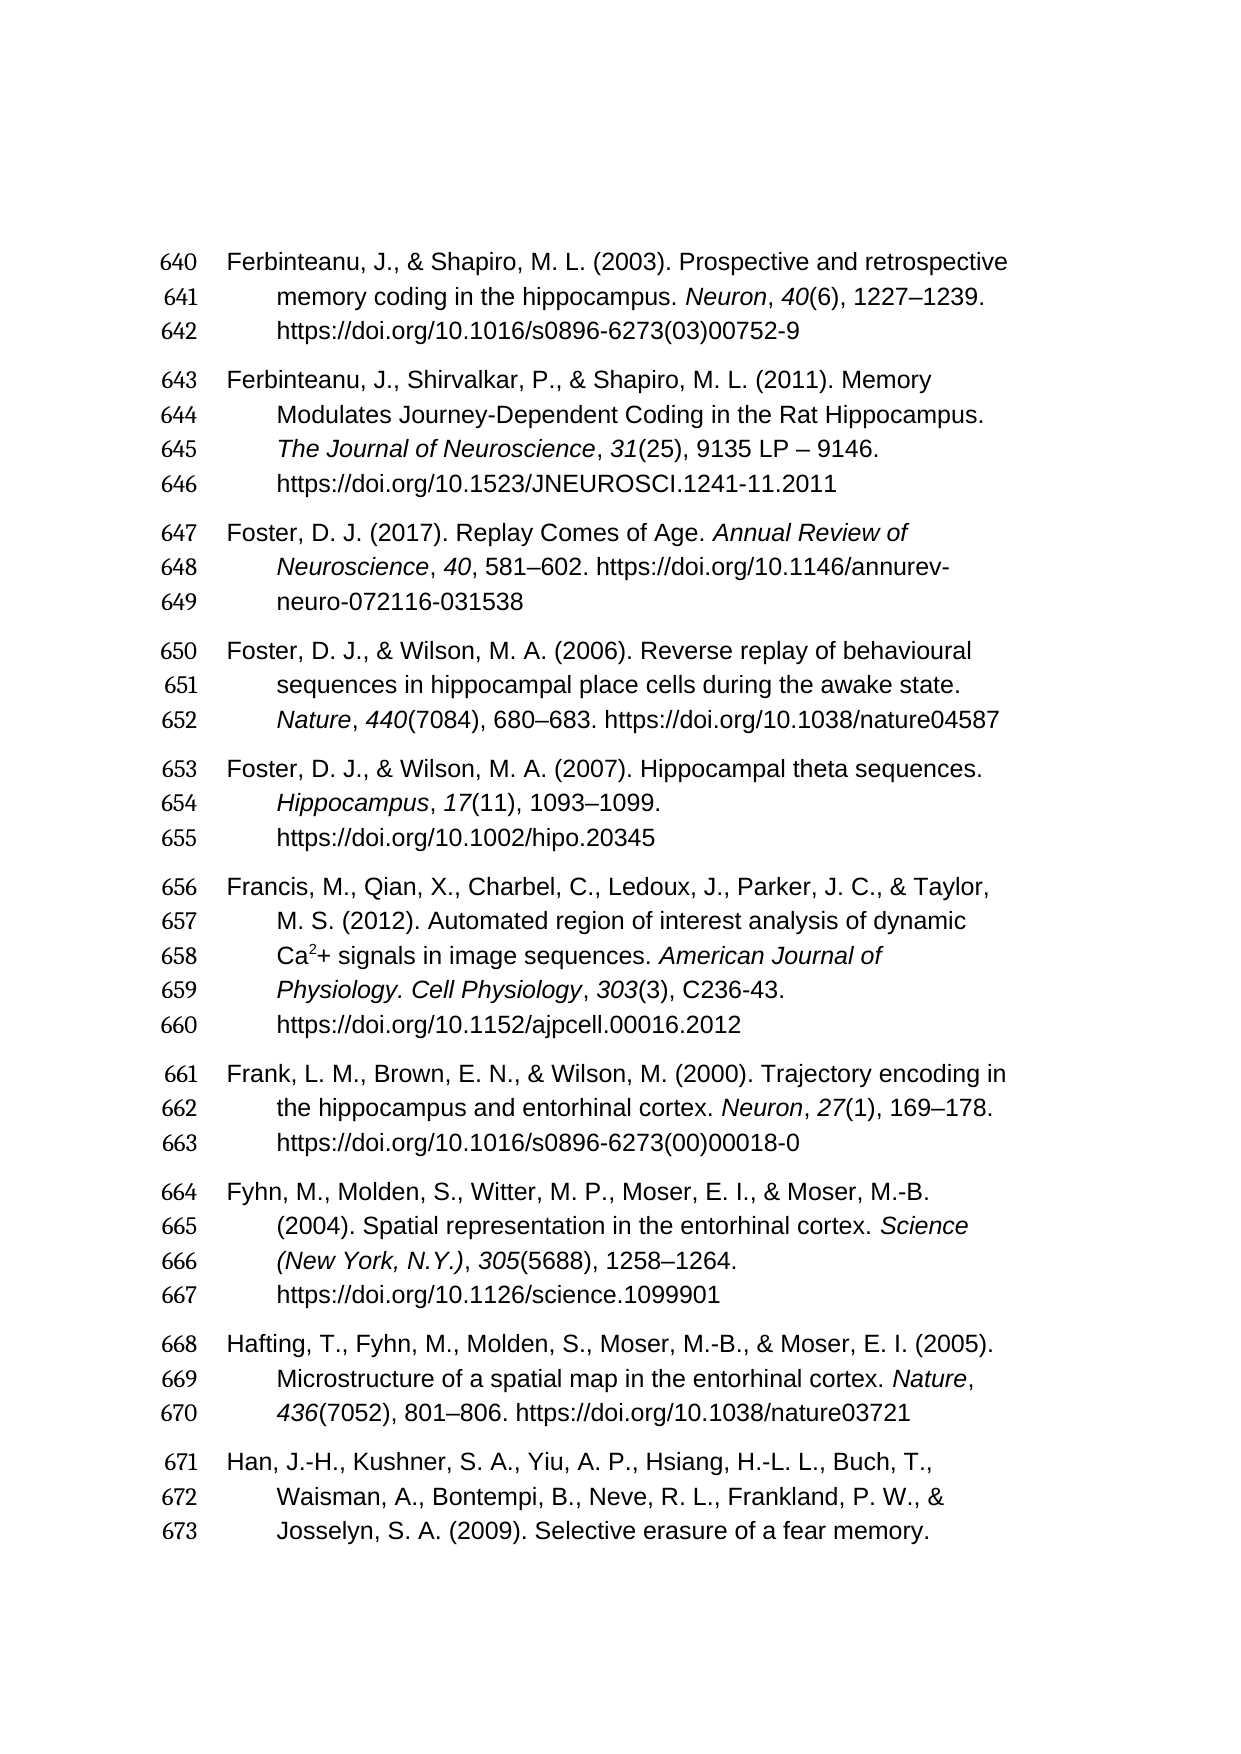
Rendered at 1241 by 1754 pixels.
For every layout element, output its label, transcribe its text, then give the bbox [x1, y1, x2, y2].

text Han, J.-H., Kushner, S. A., Yiu, A. P., Hsiang, H.-L. L., Buch, T., Waisman, A., Bontempi, B., Neve, R. L., Frankland, P. W., & Josselyn, S. A. (2009). Selective erasure of a fear memory. [226, 1447, 1014, 1545]
text Fyhn, M., Molden, S., Witter, M. P., Moser, E. I., & Moser, M.-B. (2004). Spatial representation in the entorhinal cortex. Science (New York, N.Y.), 305(5688), 1258–1264. https://doi.org/10.1126/science.1099901 [226, 1177, 1014, 1309]
text Foster, D. J. (2017). Replay Comes of Age. Annual Review of Neuroscience, 40, 581–602. https://doi.org/10.1146/annurev-neuro-072116-031538 [226, 518, 1014, 615]
text Ferbinteanu, J., Shirvalkar, P., & Shapiro, M. L. (2011). Memory Modulates Journey-Dependent Coding in the Rat Hippocampus. The Journal of Neuroscience, 31(25), 9135 LP – 9146. https://doi.org/10.1523/JNEUROSCI.1241-11.2011 [226, 365, 1014, 497]
text Ferbinteanu, J., & Shapiro, M. L. (2003). Prospective and retrospective memory coding in the hippocampus. Neuron, 40(6), 1227–1239. https://doi.org/10.1016/s0896-6273(03)00752-9 [226, 247, 1014, 345]
text Francis, M., Qian, X., Charbel, C., Ledoux, J., Parker, J. C., & Taylor, M. S. (2012). Automated region of interest analysis of dynamic Ca2+ signals in image sequences. American Journal of Physiology. Cell Physiology, 303(3), C236-43. https://doi.org/10.1152/ajpcell.00016.2012 [226, 872, 1014, 1038]
text Foster, D. J., & Wilson, M. A. (2006). Reverse replay of behavioural sequences in hippocampal place cells during the awake state. Nature, 440(7084), 680–683. https://doi.org/10.1038/nature04587 [226, 636, 1014, 733]
text Frank, L. M., Brown, E. N., & Wilson, M. (2000). Trajectory encoding in the hippocampus and entorhinal cortex. Neuron, 27(1), 169–178. https://doi.org/10.1016/s0896-6273(00)00018-0 [226, 1059, 1014, 1156]
text Hafting, T., Fyhn, M., Molden, S., Moser, M.-B., & Moser, E. I. (2005). Microstructure of a spatial map in the entorhinal cortex. Nature, 436(7052), 801–806. https://doi.org/10.1038/nature03721 [226, 1329, 1014, 1427]
text Foster, D. J., & Wilson, M. A. (2007). Hippocampal theta sequences. Hippocampus, 17(11), 1093–1099. https://doi.org/10.1002/hipo.20345 [226, 754, 1014, 851]
